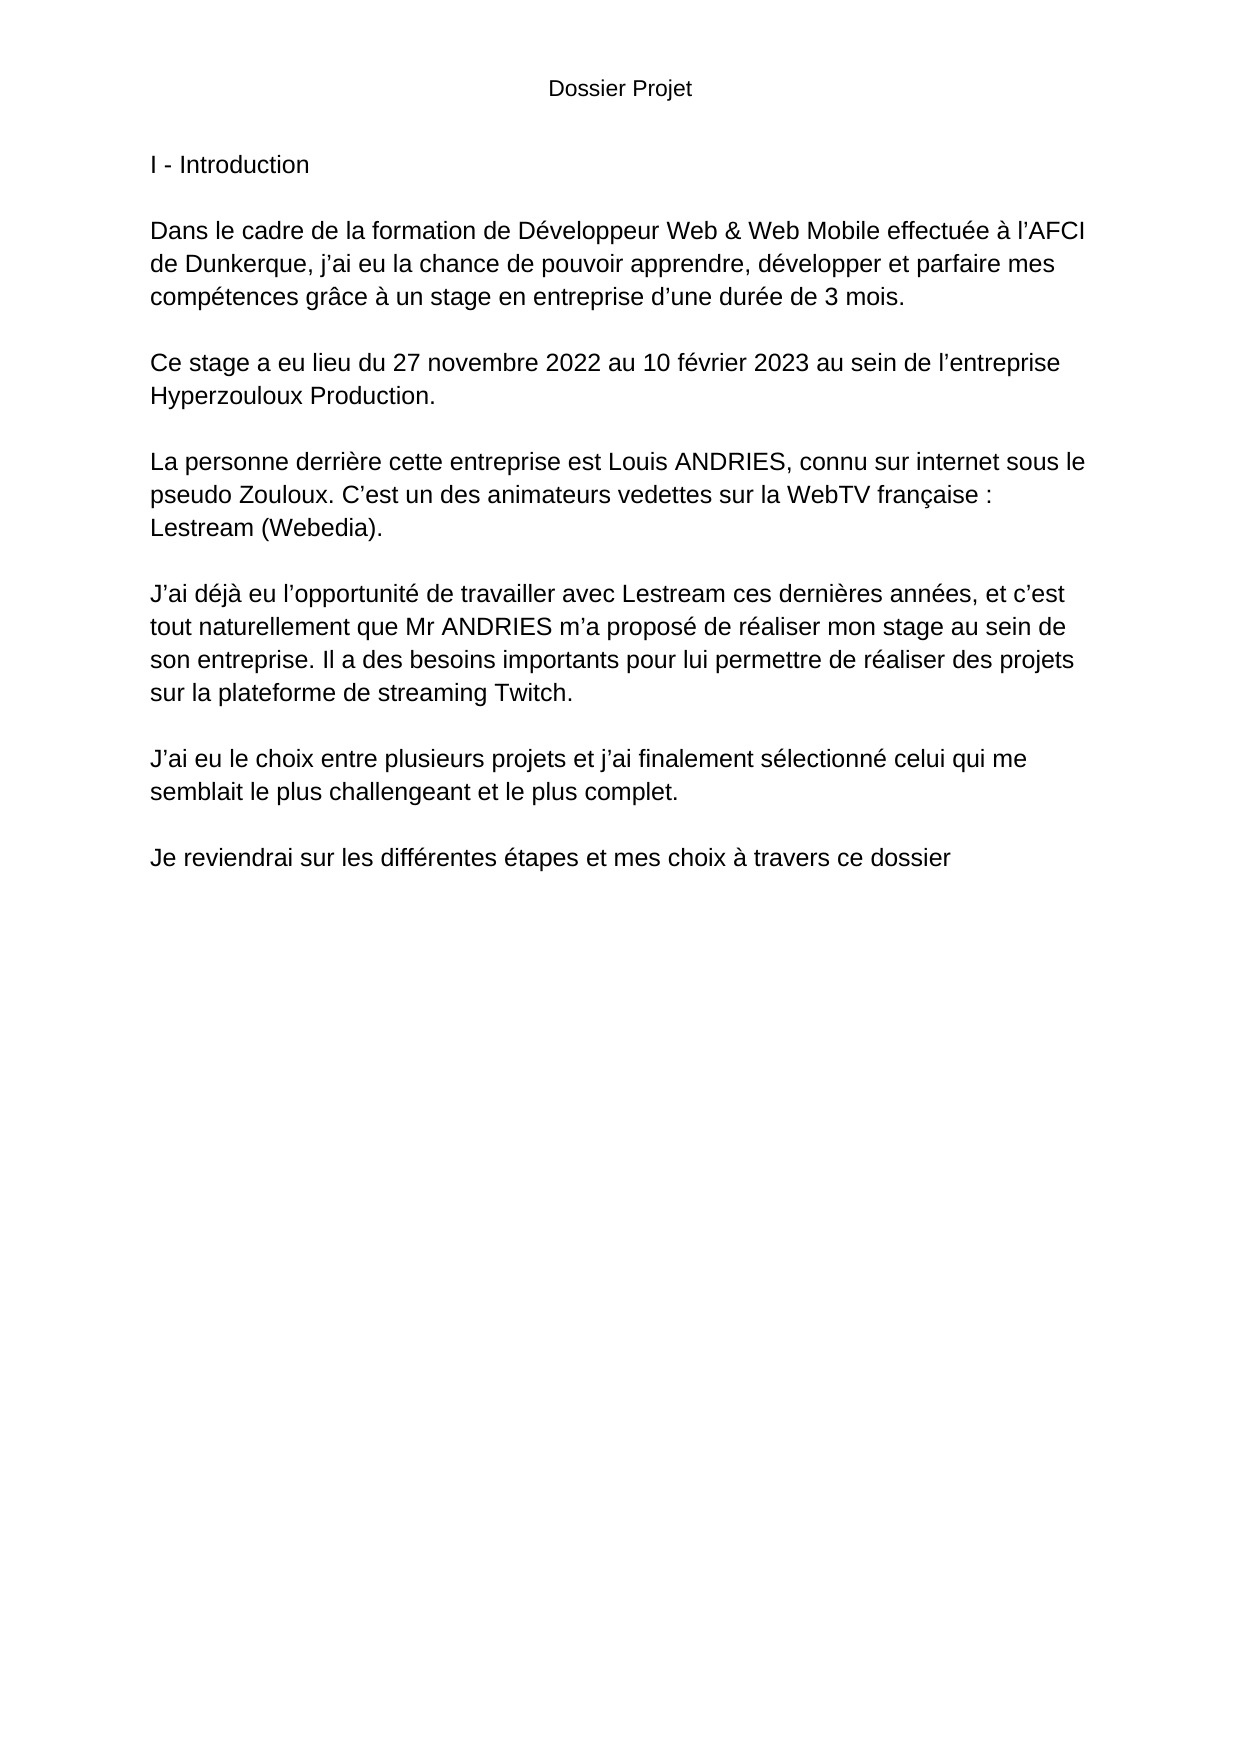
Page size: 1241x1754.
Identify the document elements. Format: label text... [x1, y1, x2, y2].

text Ce stage a eu lieu du 27 novembre 2022 au 10 février 2023 au sein de l’entreprise Hyperzouloux Production. [150, 348, 1090, 410]
text J’ai eu le choix entre plusieurs projets et j’ai finalement sélectionné celui qui me semblait le plus challengeant et le plus complet. [150, 744, 1090, 806]
text J’ai déjà eu l’opportunité de travailler avec Lestream ces dernières années, et c’est tout naturellement que Mr ANDRIES m’a proposé de réaliser mon stage au sein de son entreprise. Il a des besoins importants pour lui permettre de réaliser des projets sur la plateforme de streaming Twitch. [150, 579, 1090, 707]
text La personne derrière cette entreprise est Louis ANDRIES, connu sur internet sous le pseudo Zouloux. C’est un des animateurs vedettes sur la WebTV française : Lestream (Webedia). [150, 447, 1090, 542]
text Je reviendrai sur les différentes étapes et mes choix à travers ce dossier [150, 843, 1090, 872]
text Dans le cadre de la formation de Développeur Web & Web Mobile effectuée à l’AFCI de Dunkerque, j’ai eu la chance de pouvoir apprendre, développer et parfaire mes compétences grâce à un stage en entreprise d’une durée de 3 mois. [150, 216, 1090, 311]
text I - Introduction [150, 150, 1090, 179]
